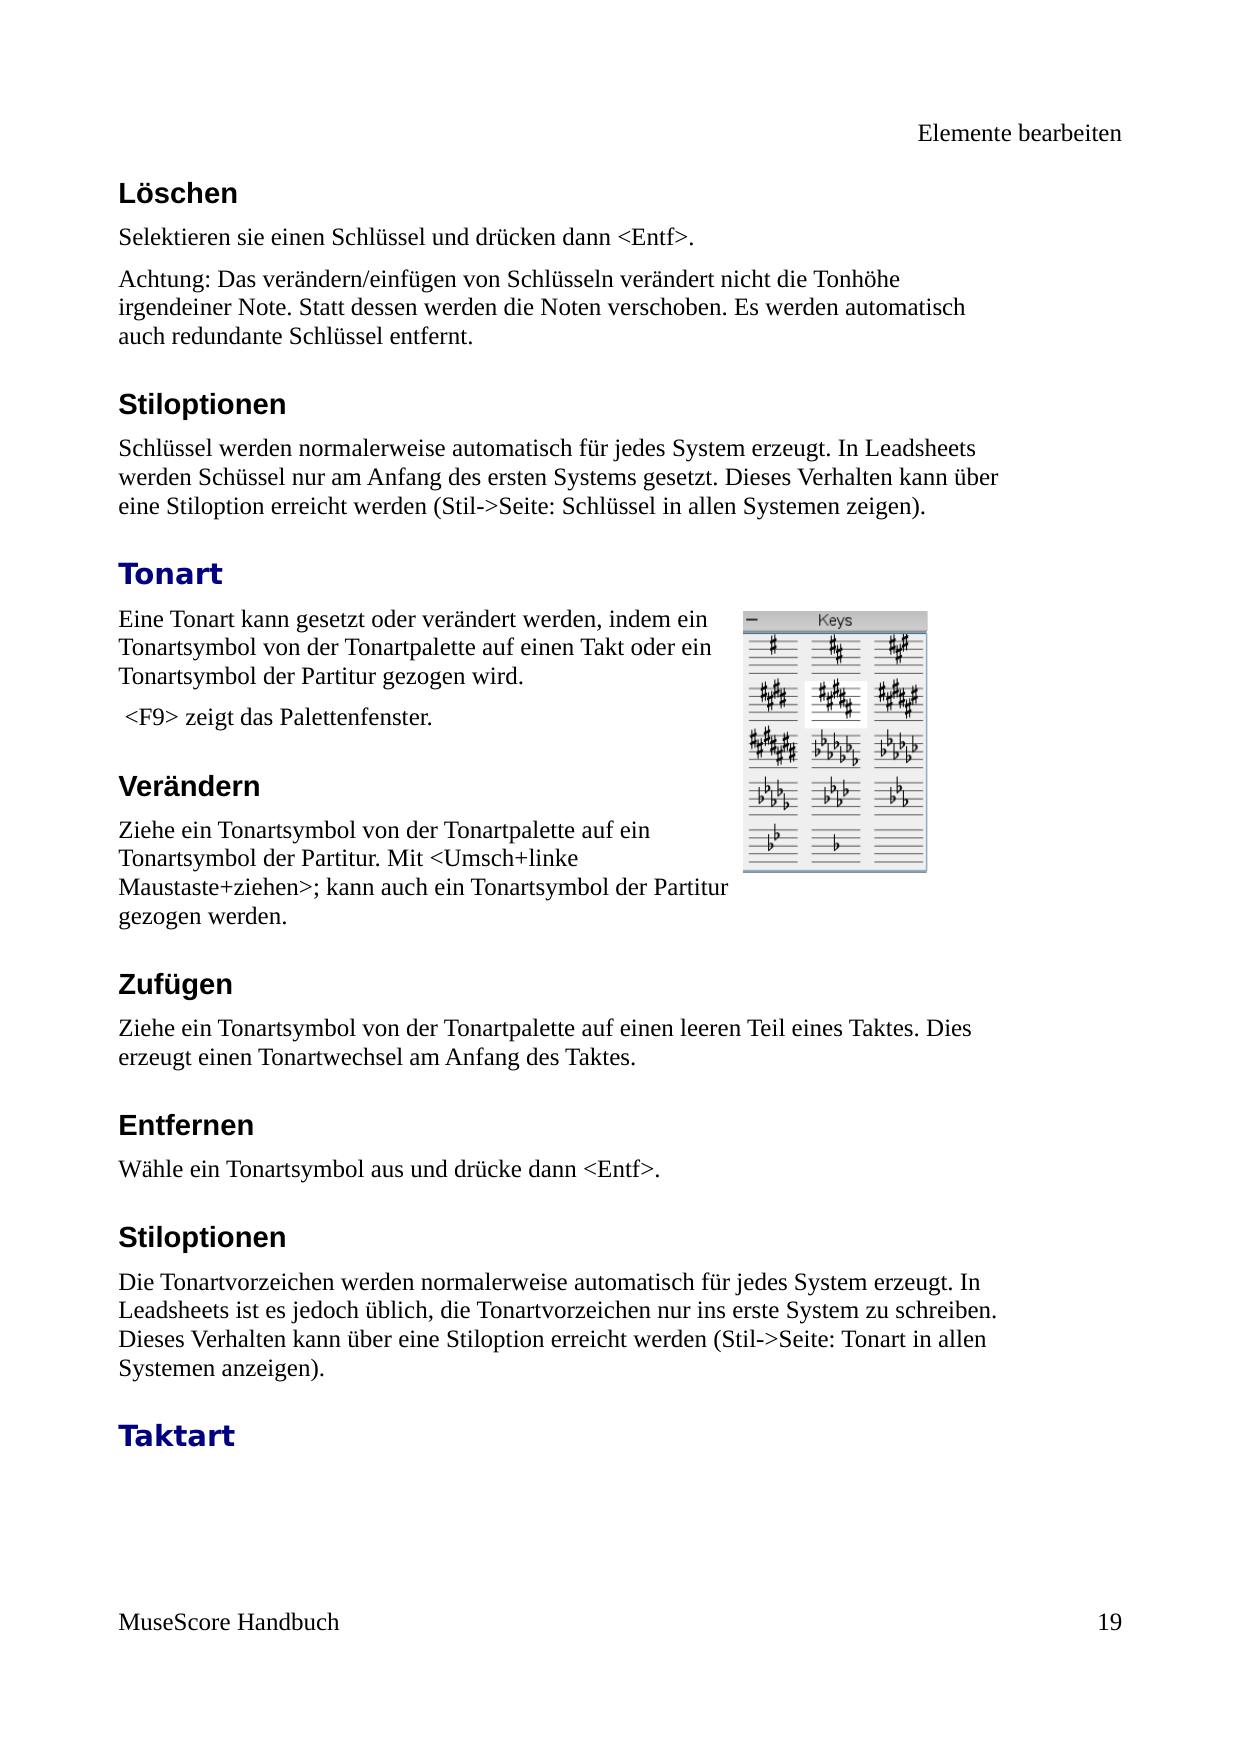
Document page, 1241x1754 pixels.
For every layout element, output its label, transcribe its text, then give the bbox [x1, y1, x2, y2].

subtitle Taktart [118, 1419, 1122, 1453]
text Die Tonartvorzeichen werden normalerweise automatisch für jedes System erzeugt. In Leadsheets ist es jedoch üblich, die Tonartvorzeichen nur ins erste System zu schreiben. Dieses Verhalten kann über eine Stiloption erreicht werden (Stil->Seite: Tonart in allen Systemen anzeigen). [118, 1267, 1004, 1382]
picture [743, 611, 928, 873]
subtitle Löschen [118, 176, 1122, 210]
text Selektieren sie einen Schlüssel und drücken dann <Entf>. [118, 222, 1004, 251]
text Eine Tonart kann gesetzt oder verändert werden, indem ein Tonartsymbol von der Tonartpalette auf einen Takt oder ein Tonartsymbol der Partitur gezogen wird. [118, 604, 1004, 690]
text Ziehe ein Tonartsymbol von der Tonartpalette auf einen leeren Teil eines Taktes. Dies erzeugt einen Tonartwechsel am Anfang des Taktes. [118, 1013, 1004, 1071]
text Achtung: Das verändern/einfügen von Schlüsseln verändert nicht die Tonhöhe irgendeiner Note. Statt dessen werden die Noten verschoben. Es werden automatisch auch redundante Schlüssel entfernt. [118, 264, 1004, 350]
subtitle Entfernen [118, 1108, 1122, 1142]
text [928, 702, 1004, 731]
subtitle Verändern [118, 769, 743, 802]
subtitle [928, 769, 1122, 802]
subtitle Stiloptionen [118, 387, 1122, 421]
subtitle Zufügen [118, 967, 1122, 1001]
text Schlüssel werden normalerweise automatisch für jedes System erzeugt. In Leadsheets werden Schüssel nur am Anfang des ersten Systems gesetzt. Dieses Verhalten kann über eine Stiloption erreicht werden (Stil->Seite: Schlüssel in allen Systemen zeigen). [118, 433, 1004, 520]
text Wähle ein Tonartsymbol aus und drücke dann <Entf>. [118, 1154, 1004, 1183]
subtitle Tonart [118, 557, 1122, 591]
text Ziehe ein Tonartsymbol von der Tonartpalette auf ein Tonartsymbol der Partitur. Mit <Umsch+linke Maustaste+ziehen>; kann auch ein Tonartsymbol der Partitur gezogen werden. [118, 815, 1004, 930]
subtitle Stiloptionen [118, 1221, 1122, 1254]
text <F9> zeigt das Palettenfenster. [118, 702, 743, 731]
